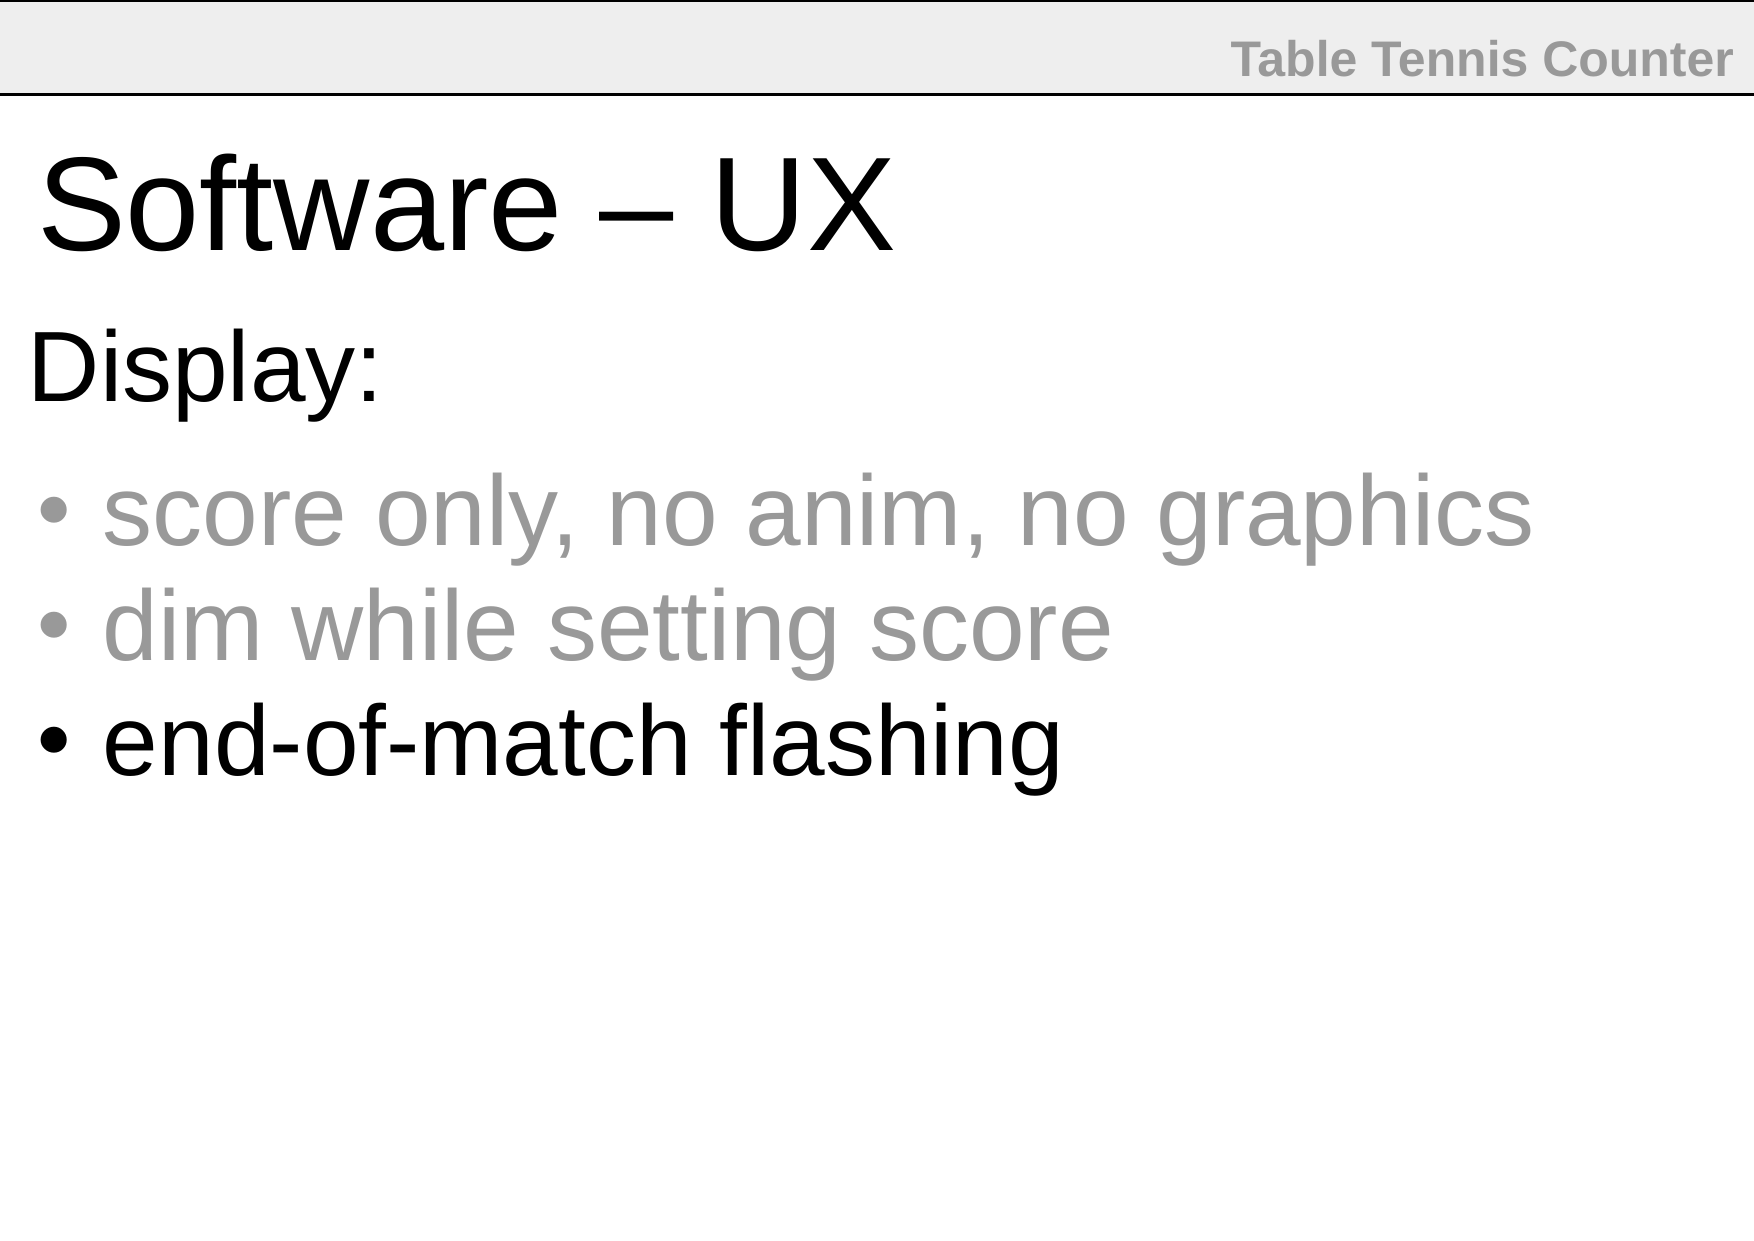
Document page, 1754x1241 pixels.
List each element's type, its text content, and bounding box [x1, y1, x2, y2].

text Display: [0, 308, 1754, 423]
list score only, no anim, no graphics [37, 451, 1754, 567]
text Software – UX [0, 126, 1754, 279]
list dim while setting score [37, 567, 1754, 682]
list end-of-match flashing [37, 682, 1754, 797]
